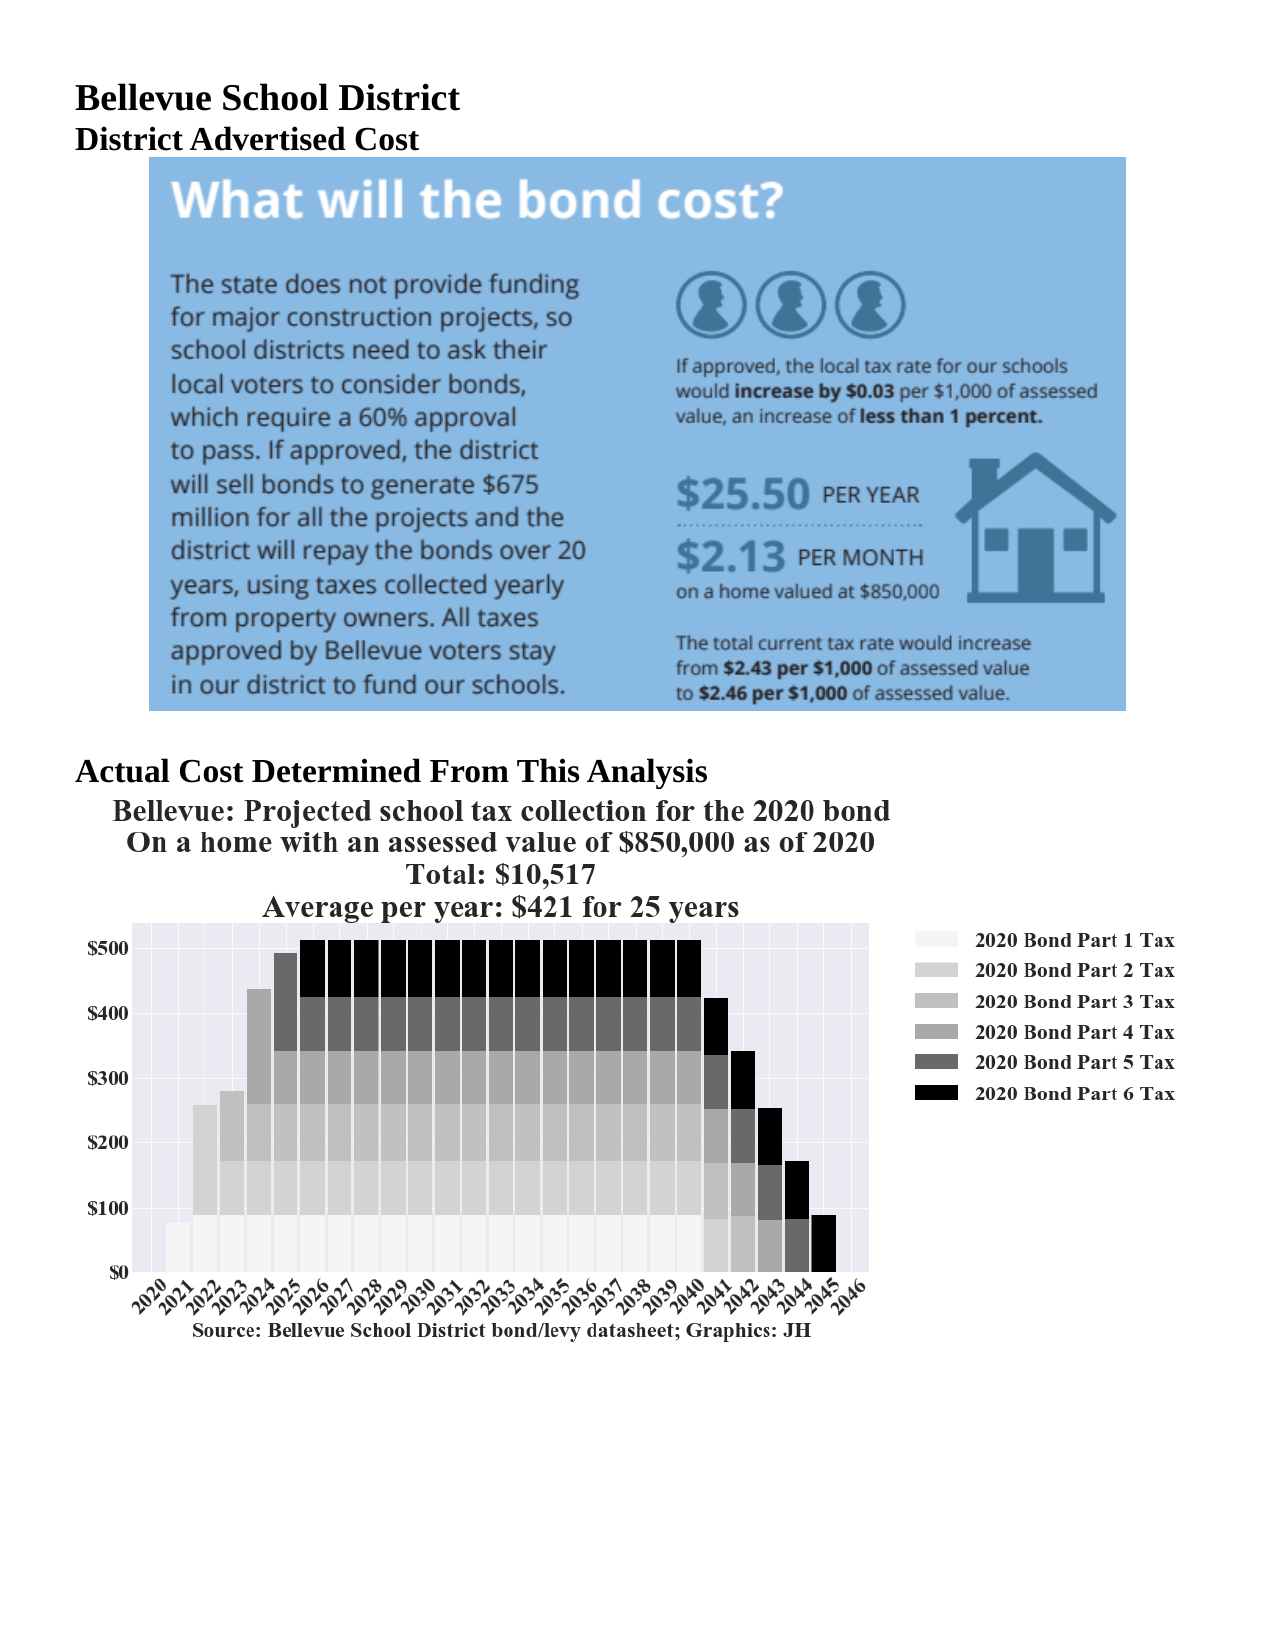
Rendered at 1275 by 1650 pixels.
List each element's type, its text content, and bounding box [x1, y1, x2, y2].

subtitle Bellevue School District [75, 75, 1200, 119]
picture [149, 157, 1127, 711]
subtitle Actual Cost Determined From This Analysis [75, 751, 1200, 789]
subtitle District Advertised Cost [75, 119, 1200, 157]
picture [75, 789, 1200, 1352]
